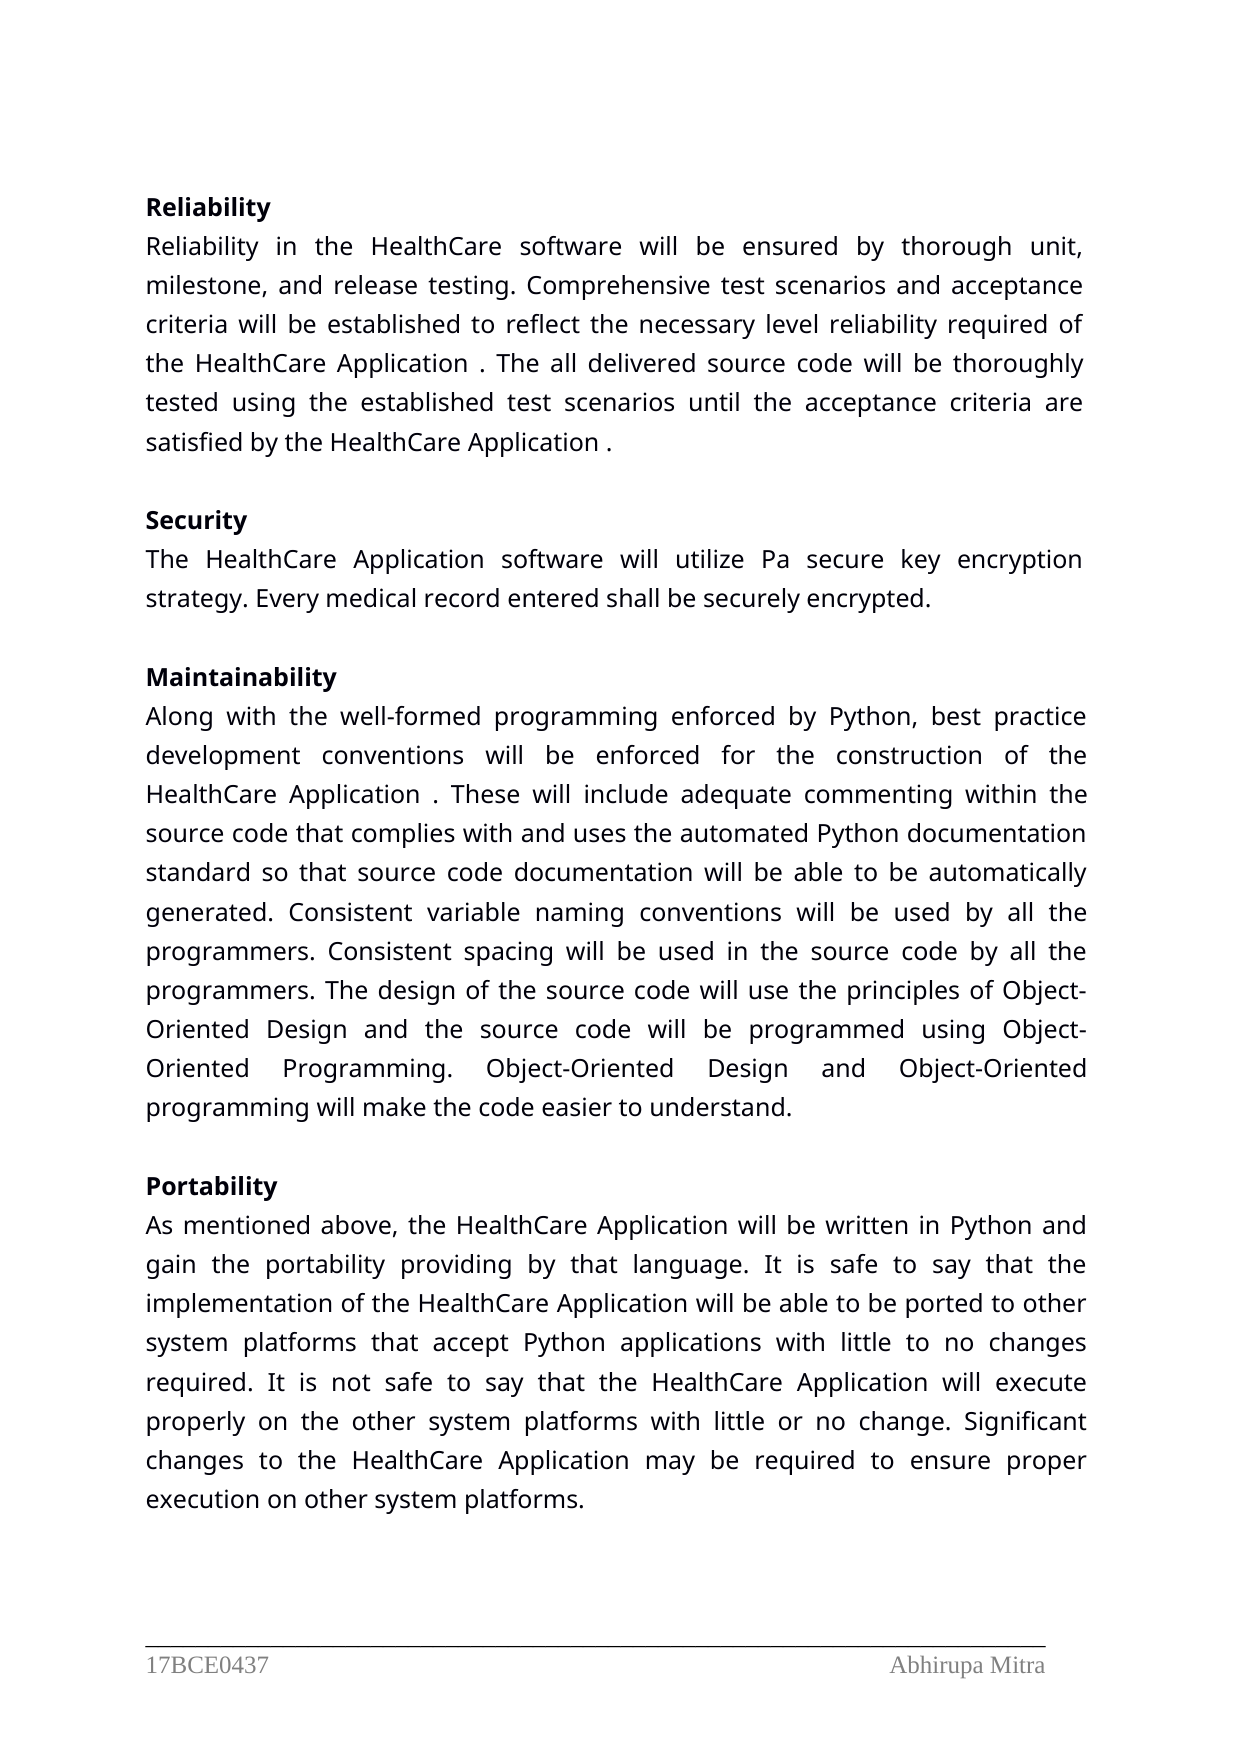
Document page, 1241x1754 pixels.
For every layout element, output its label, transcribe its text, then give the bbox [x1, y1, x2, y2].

text Reliability [145, 189, 1090, 223]
text Reliability in the HealthCare software will be ensured by thorough unit, milestone, and release testing. Comprehensive test scenarios and acceptance criteria will be established to reflect the necessary level reliability required of the HealthCare Application . The all delivered source code will be thoroughly tested using the established test scenarios until the acceptance criteria are satisfied by the HealthCare Application . [145, 228, 1084, 458]
text The HealthCare Application software will utilize Pa secure key encryption strategy. Every medical record entered shall be securely encrypted. [145, 542, 1084, 615]
text Portability [145, 1168, 1090, 1202]
text Security [145, 502, 1090, 537]
text Along with the well-formed programming enforced by Python, best practice development conventions will be enforced for the construction of the HealthCare Application . These will include adequate commenting within the source code that complies with and uses the automated Python documentation standard so that source code documentation will be able to be automatically generated. Consistent variable naming conventions will be used by all the programmers. Consistent spacing will be used in the source code by all the programmers. The design of the source code will use the principles of Object-Oriented Design and the source code will be programmed using Object-Oriented Programming. Object-Oriented Design and Object-Oriented programming will make the code easier to understand. [145, 698, 1088, 1124]
text Maintainability [145, 659, 1090, 693]
text As mentioned above, the HealthCare Application will be written in Python and gain the portability providing by that language. It is safe to say that the implementation of the HealthCare Application will be able to be ported to other system platforms that accept Python applications with little to no changes required. It is not safe to say that the HealthCare Application will execute properly on the other system platforms with little or no change. Significant changes to the HealthCare Application may be required to ensure proper execution on other system platforms. [145, 1207, 1088, 1516]
